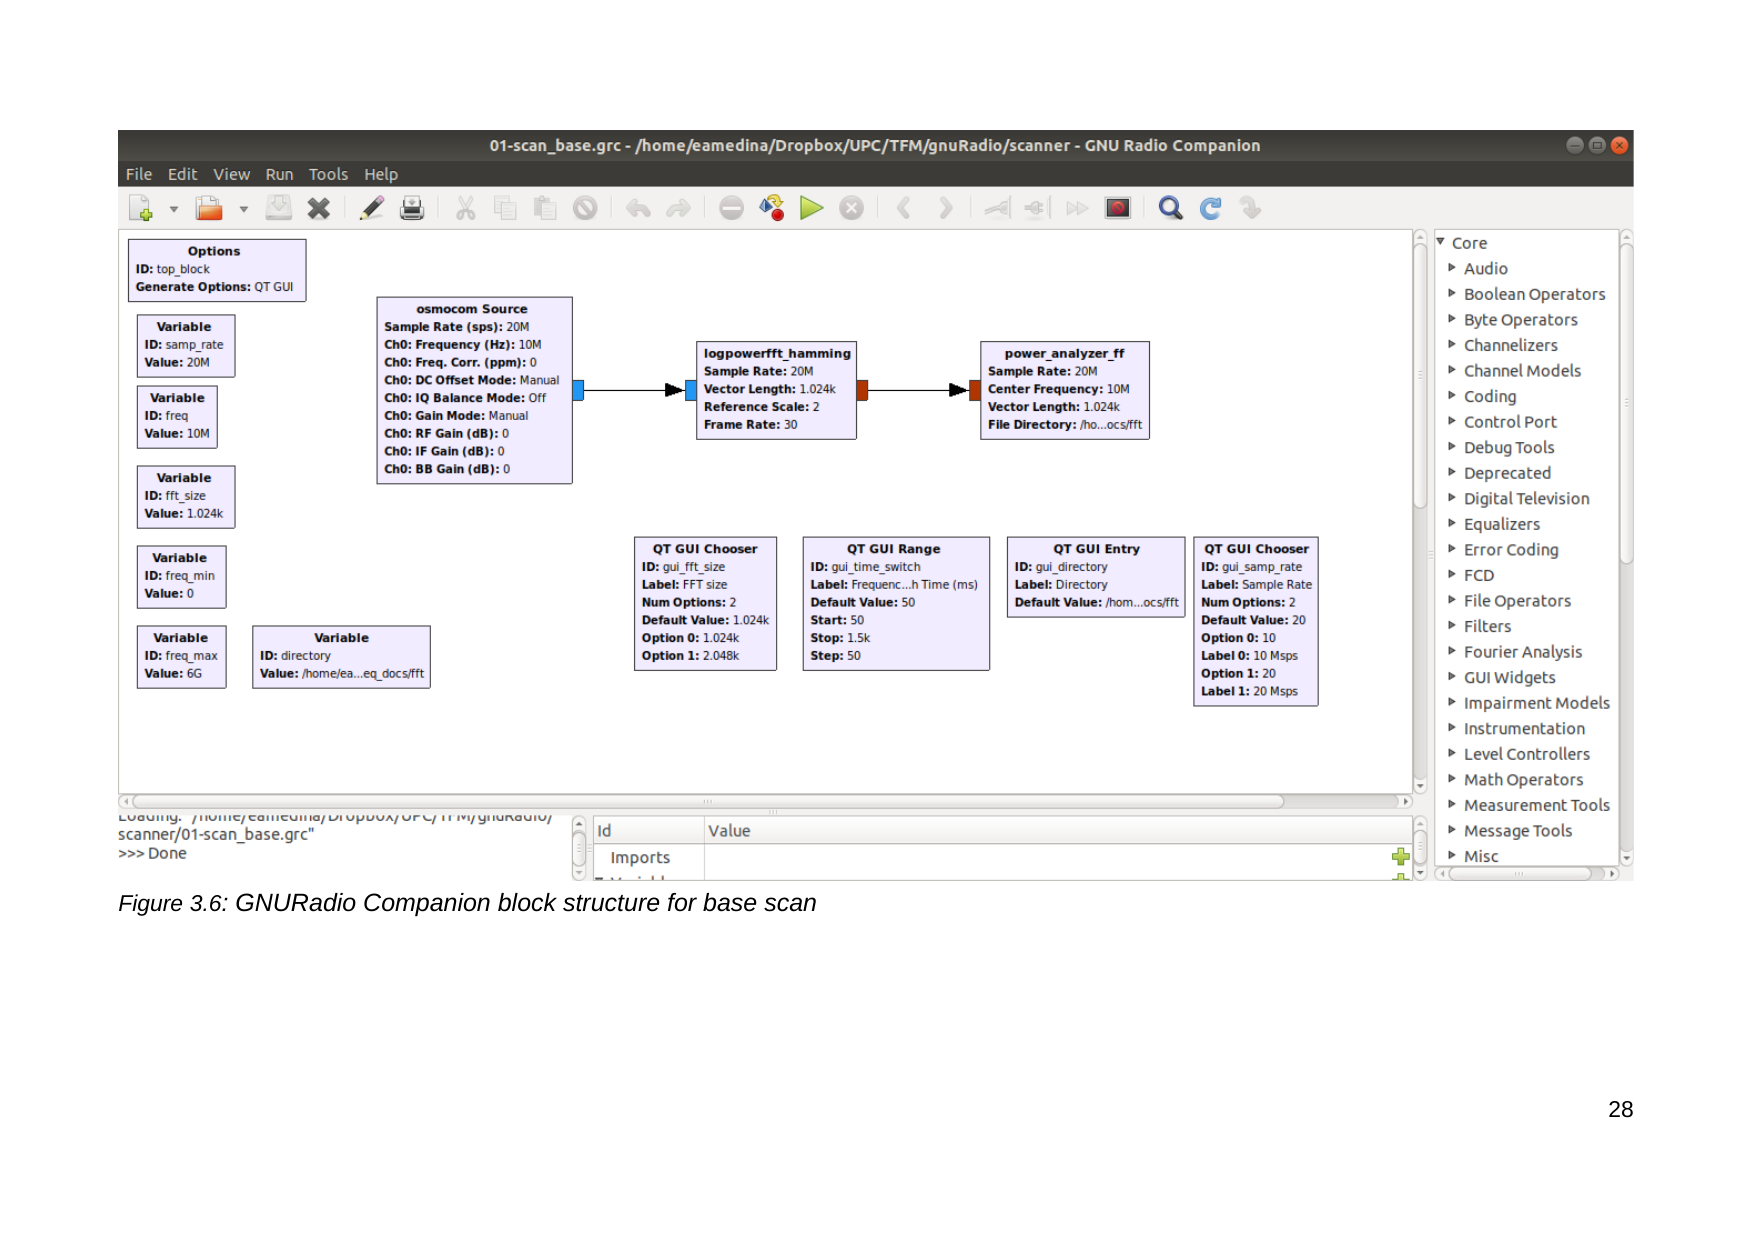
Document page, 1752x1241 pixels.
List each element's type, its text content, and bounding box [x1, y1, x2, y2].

text Figure 3.6: GNURadio Companion block structure for base scan [118, 881, 1634, 917]
picture [118, 130, 1634, 881]
